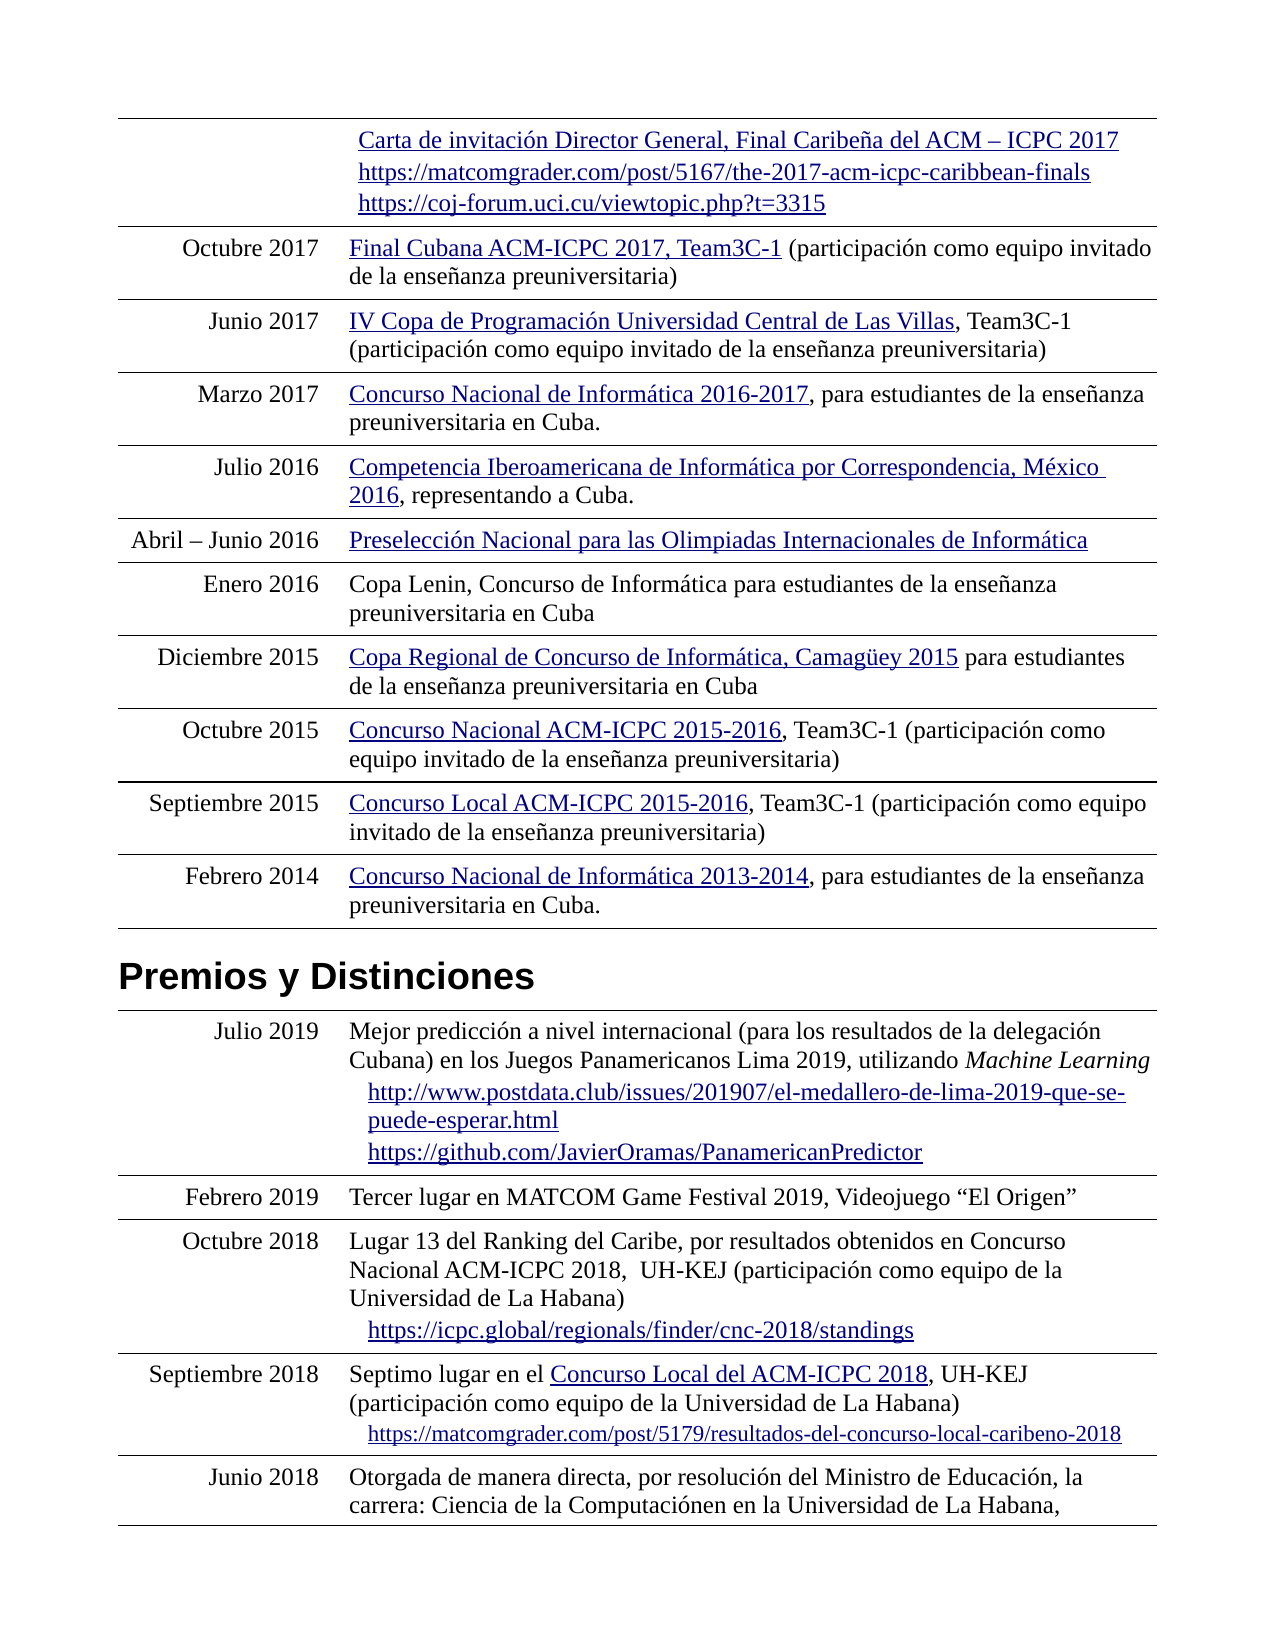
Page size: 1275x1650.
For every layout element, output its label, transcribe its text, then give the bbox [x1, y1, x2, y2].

table_cell IV Copa de Programación Universidad Central de Las Villas, Team3C-1 (participación como equipo invitado de la enseñanza preuniversitaria) [324, 300, 1157, 372]
table_cell [118, 119, 324, 226]
table_cell Octubre 2015 [118, 709, 324, 781]
table_cell Octubre 2017 [118, 227, 324, 299]
table_cell Lugar 13 del Ranking del Caribe, por resultados obtenidos en Concurso Nacional ACM-ICPC 2018, UH-KEJ (participación como equipo de la Universidad de La Habana) https://icpc.global/regionals/finder/cnc-2018/standings [324, 1220, 1157, 1353]
table_cell Copa Regional de Concurso de Informática, Camagüey 2015 para estudiantes de la enseñanza preuniversitaria en Cuba [324, 636, 1157, 708]
table_cell Final Cubana ACM-ICPC 2017, Team3C-1 (participación como equipo invitado de la enseñanza preuniversitaria) [324, 227, 1157, 299]
table_cell Junio 2017 [118, 300, 324, 372]
table_cell Septiembre 2018 [118, 1354, 324, 1455]
table_header Julio 2019 [118, 1011, 324, 1175]
table_cell Julio 2016 [118, 446, 324, 518]
table_cell Septiembre 2015 [118, 783, 324, 854]
table_cell Septimo lugar en el Concurso Local del ACM-ICPC 2018, UH-KEJ (participación como equipo de la Universidad de La Habana) https://matcomgrader.com/post/5179/resultados-del-concurso-local-caribeno-2018 [324, 1354, 1157, 1455]
table_cell Concurso Nacional de Informática 2016-2017, para estudiantes de la enseñanza preuniversitaria en Cuba. [324, 373, 1157, 445]
table_cell Copa Lenin, Concurso de Informática para estudiantes de la enseñanza preuniversitaria en Cuba [324, 563, 1157, 635]
table_cell Concurso Nacional de Informática 2013-2014, para estudiantes de la enseñanza preuniversitaria en Cuba. [324, 855, 1157, 927]
table_cell Abril – Junio 2016 [118, 519, 324, 562]
table_header Mejor predicción a nivel internacional (para los resultados de la delegación Cubana) en los Juegos Panamericanos Lima 2019, utilizando Machine Learning http://www.postdata.club/issues/201907/el-medallero-de-lima-2019-que-se-puede-esperar.html https://github.com/JavierOramas/PanamericanPredictor [324, 1011, 1157, 1175]
table_cell Marzo 2017 [118, 373, 324, 445]
table_cell Febrero 2019 [118, 1176, 324, 1219]
table_cell Preselección Nacional para las Olimpiadas Internacionales de Informática [324, 519, 1157, 562]
table_cell Febrero 2014 [118, 855, 324, 927]
table_cell Octubre 2018 [118, 1220, 324, 1353]
table_cell Competencia Iberoamericana de Informática por Correspondencia, México 2016, representando a Cuba. [324, 446, 1157, 518]
table_cell Otorgada de manera directa, por resolución del Ministro de Educación, la carrera: Ciencia de la Computaciónen en la Universidad de La Habana, [324, 1456, 1157, 1525]
table_cell Tercer lugar en MATCOM Game Festival 2019, Videojuego “El Origen” [324, 1176, 1157, 1219]
subtitle Premios y Distinciones [118, 953, 1157, 997]
table_cell Junio 2018 [118, 1456, 324, 1525]
table_cell Enero 2016 [118, 563, 324, 635]
table_cell Carta de invitación Director General, Final Caribeña del ACM – ICPC 2017 https://matcomgrader.com/post/5167/the-2017-acm-icpc-caribbean-finals https://coj-forum.uci.cu/viewtopic.php?t=3315 [324, 119, 1157, 226]
table_cell Concurso Local ACM-ICPC 2015-2016, Team3C-1 (participación como equipo invitado de la enseñanza preuniversitaria) [324, 783, 1157, 854]
table_cell Diciembre 2015 [118, 636, 324, 708]
table_cell Concurso Nacional ACM-ICPC 2015-2016, Team3C-1 (participación como equipo invitado de la enseñanza preuniversitaria) [324, 709, 1157, 781]
